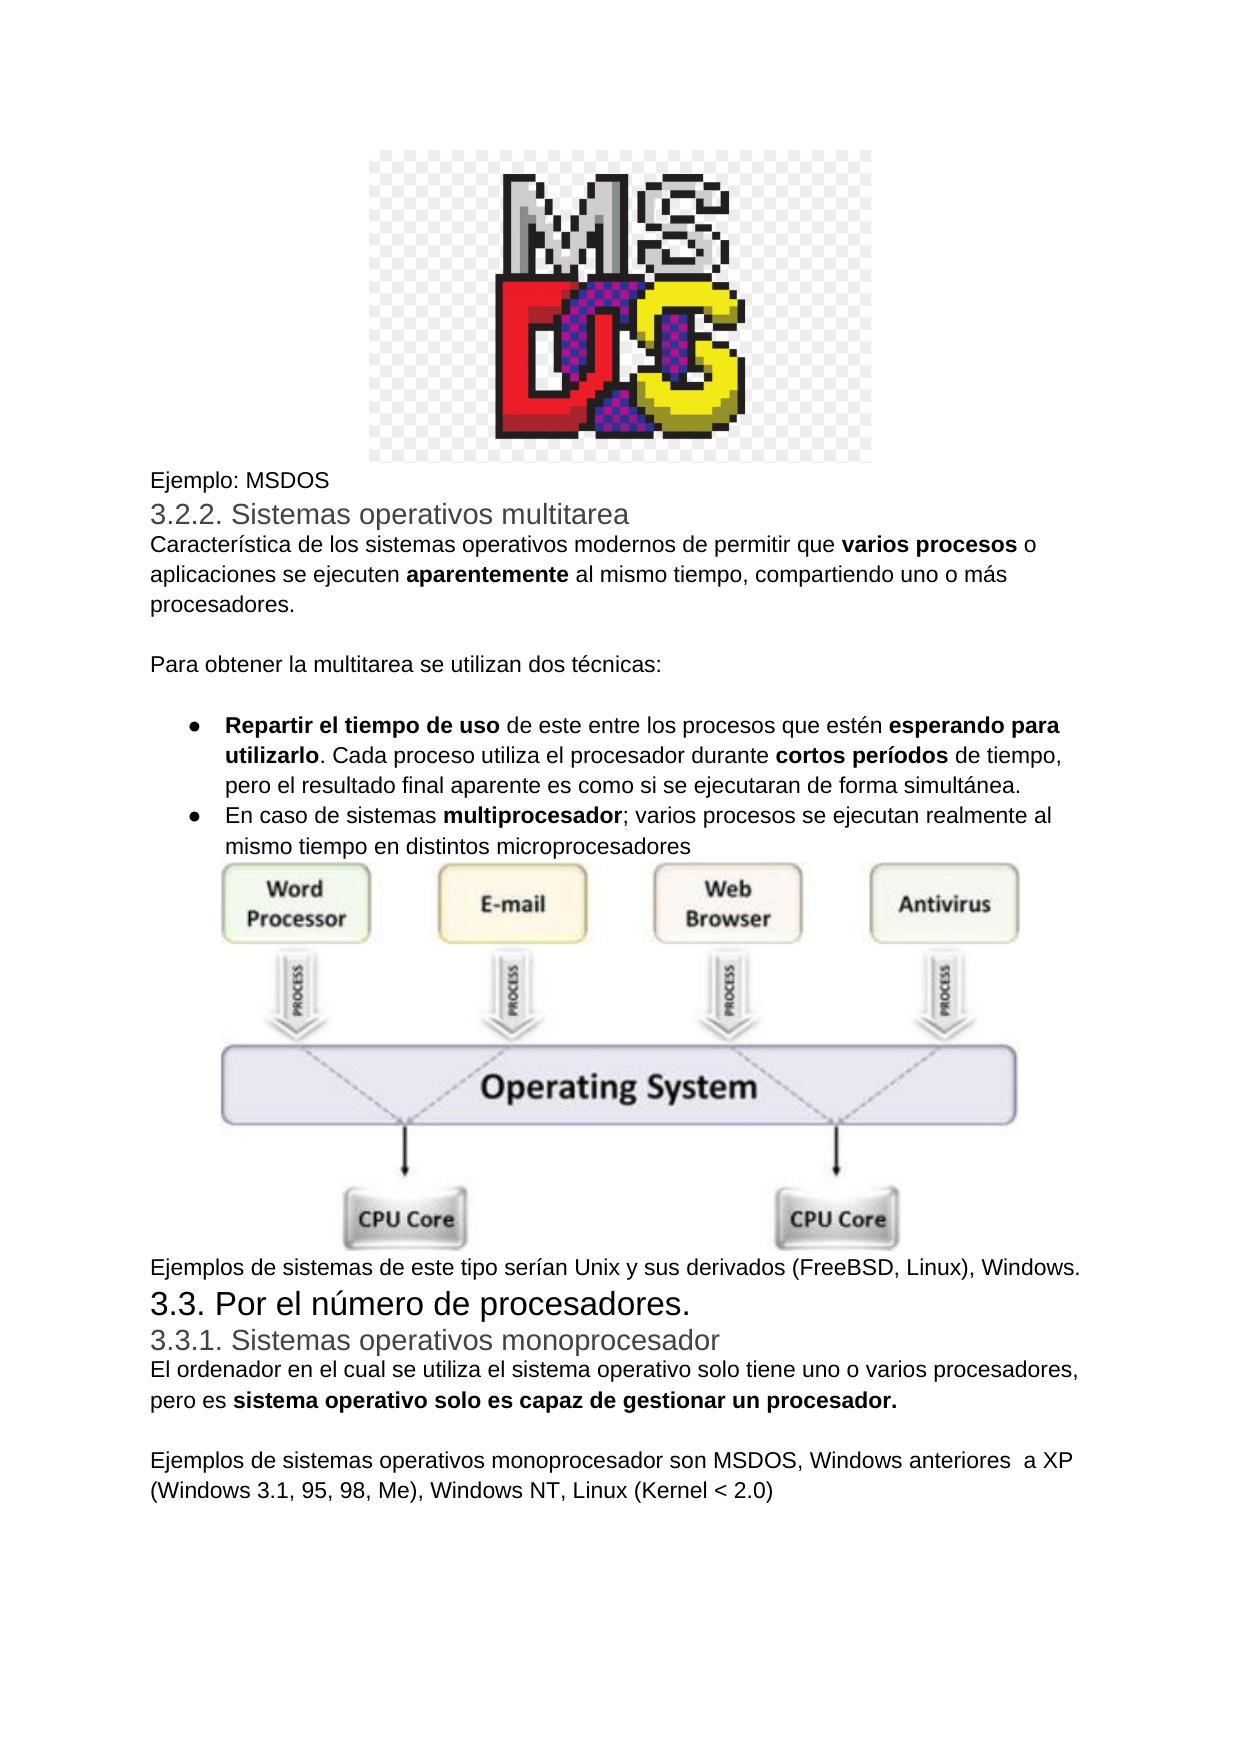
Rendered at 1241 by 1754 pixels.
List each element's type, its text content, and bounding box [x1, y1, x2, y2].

picture [220, 862, 1020, 1251]
text El ordenador en el cual se utiliza el sistema operativo solo tiene uno o varios procesadores, pero es sistema operativo solo es capaz de gestionar un procesador. [150, 1356, 1090, 1413]
list En caso de sistemas multiprocesador; varios procesos se ejecutan realmente al mismo tiempo en distintos microprocesadores [187, 802, 1090, 859]
subtitle 3.2.2. Sistemas operativos multitarea [150, 497, 1090, 531]
text Ejemplos de sistemas operativos monoprocesador son MSDOS, Windows anteriores a XP (Windows 3.1, 95, 98, Me), Windows NT, Linux (Kernel < 2.0) [150, 1447, 1090, 1504]
text Característica de los sistemas operativos modernos de permitir que varios procesos o aplicaciones se ejecuten aparentemente al mismo tiempo, compartiendo uno o más procesadores. [150, 531, 1090, 617]
text Ejemplo: MSDOS [150, 467, 1090, 493]
list Repartir el tiempo de uso de este entre los procesos que estén esperando para utilizarlo. Cada proceso utiliza el procesador durante cortos períodos de tiempo, pero el resultado final aparente es como si se ejecutaran de forma simultánea. [187, 712, 1090, 798]
subtitle 3.3.1. Sistemas operativos monoprocesador [150, 1323, 1090, 1356]
text Para obtener la multitarea se utilizan dos técnicas: [150, 651, 1090, 678]
subtitle 3.3. Por el número de procesadores. [150, 1284, 1090, 1323]
text Ejemplos de sistemas de este tipo serían Unix y sus derivados (FreeBSD, Linux), Windows. [150, 1254, 1090, 1281]
picture [368, 150, 872, 463]
